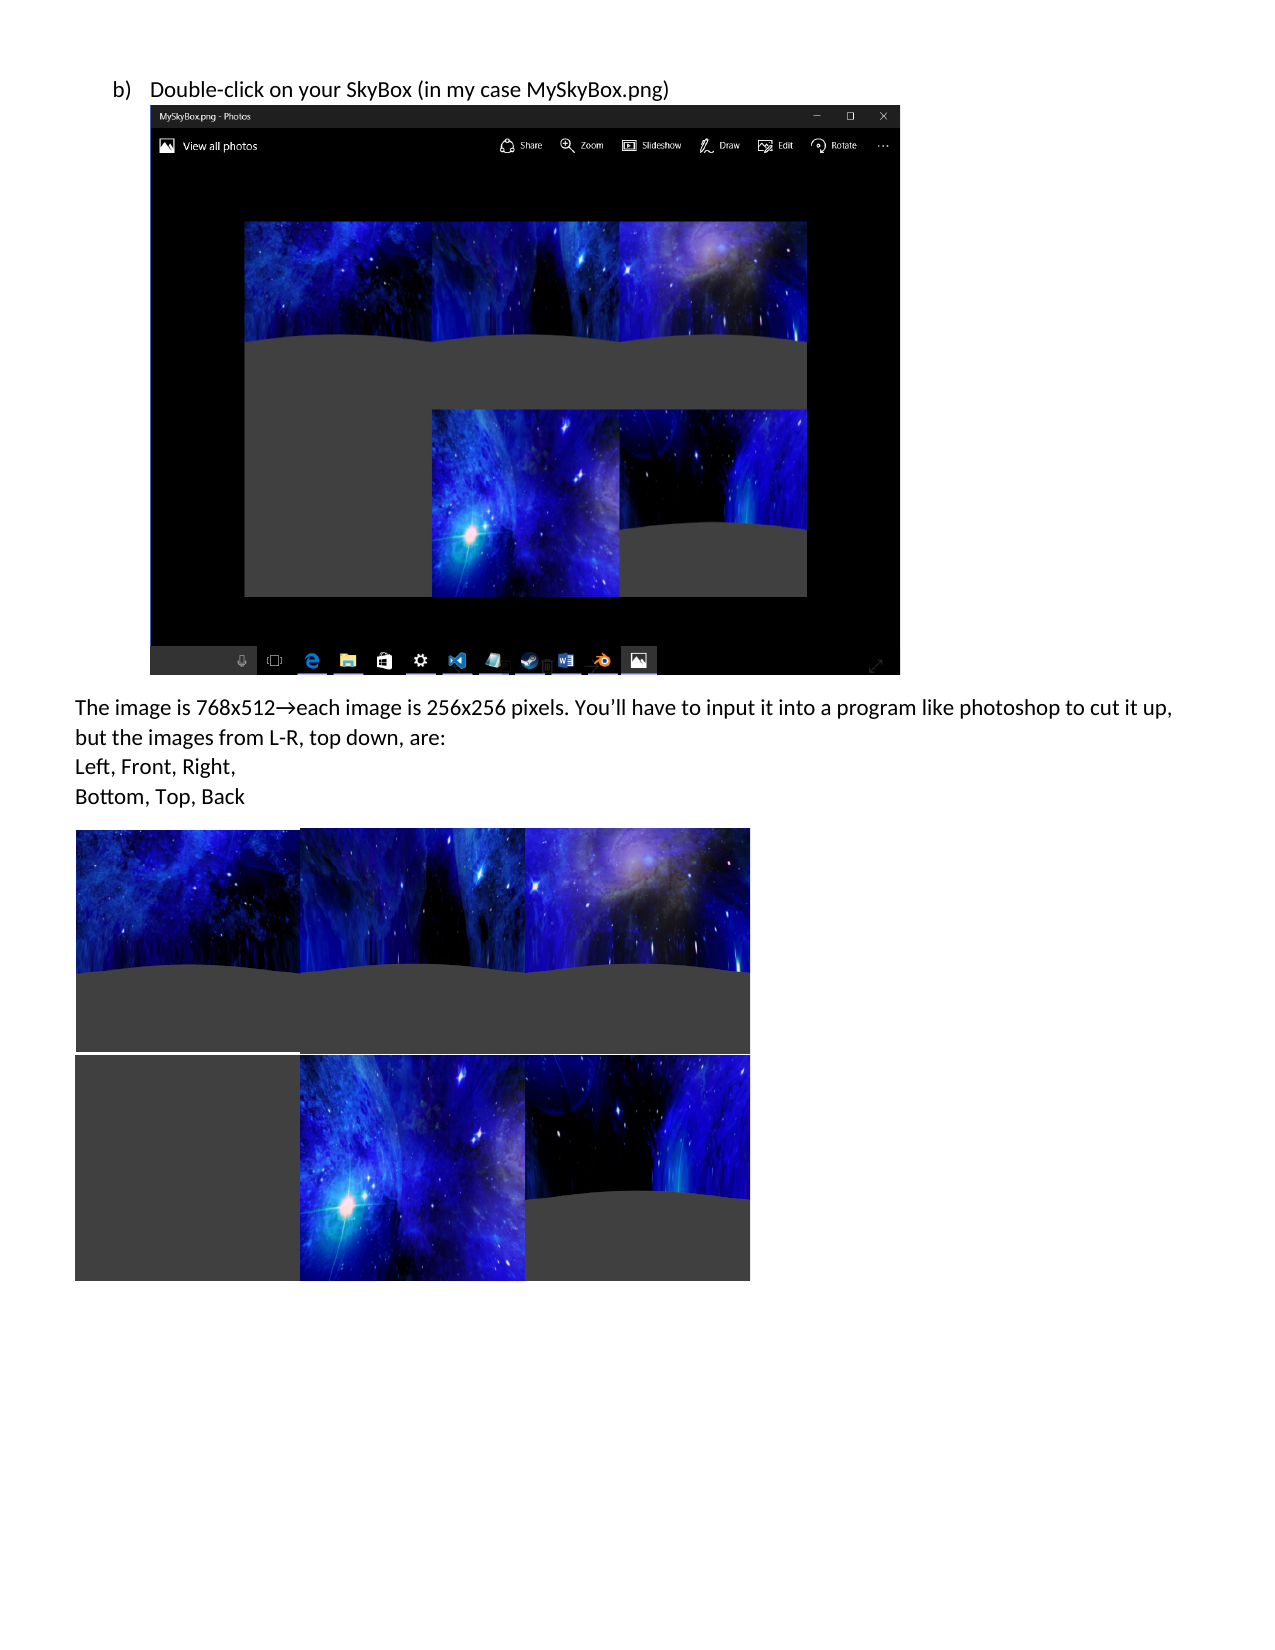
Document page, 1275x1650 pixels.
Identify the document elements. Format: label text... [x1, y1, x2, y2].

list Double-click on your SkyBox (in my case MySkyBox.png) [112, 75, 1200, 674]
text The image is 768x512→each image is 256x256 pixels. You’ll have to input it into a program like photoshop to cut it up, but the images from L-R, top down, are: Left, Front, Right, Bottom, Top, Back [75, 693, 1200, 810]
